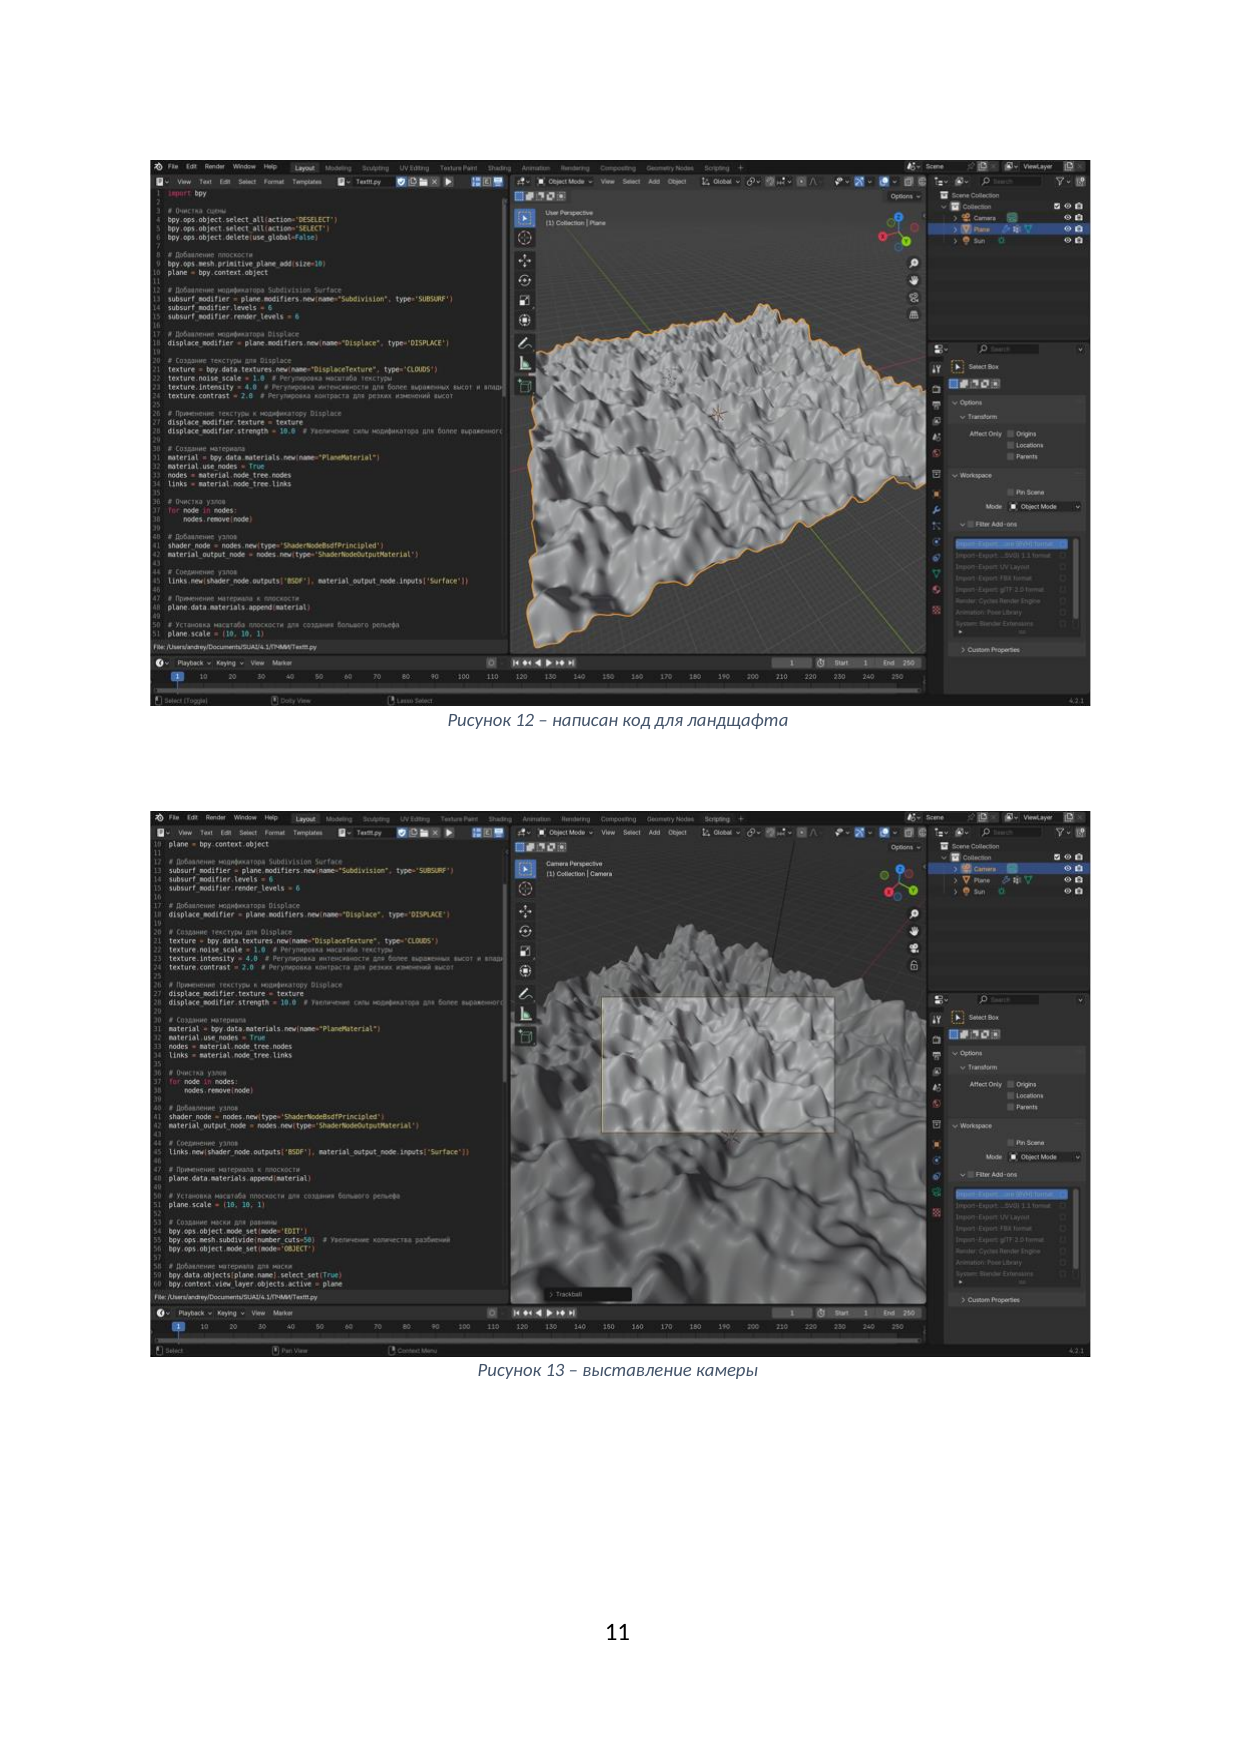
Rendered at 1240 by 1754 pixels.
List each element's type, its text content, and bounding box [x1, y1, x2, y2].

text Рисунок 13 – выставление камеры [150, 1358, 1090, 1381]
text Рисунок 12 – написан код для ландщафта [150, 708, 1091, 731]
